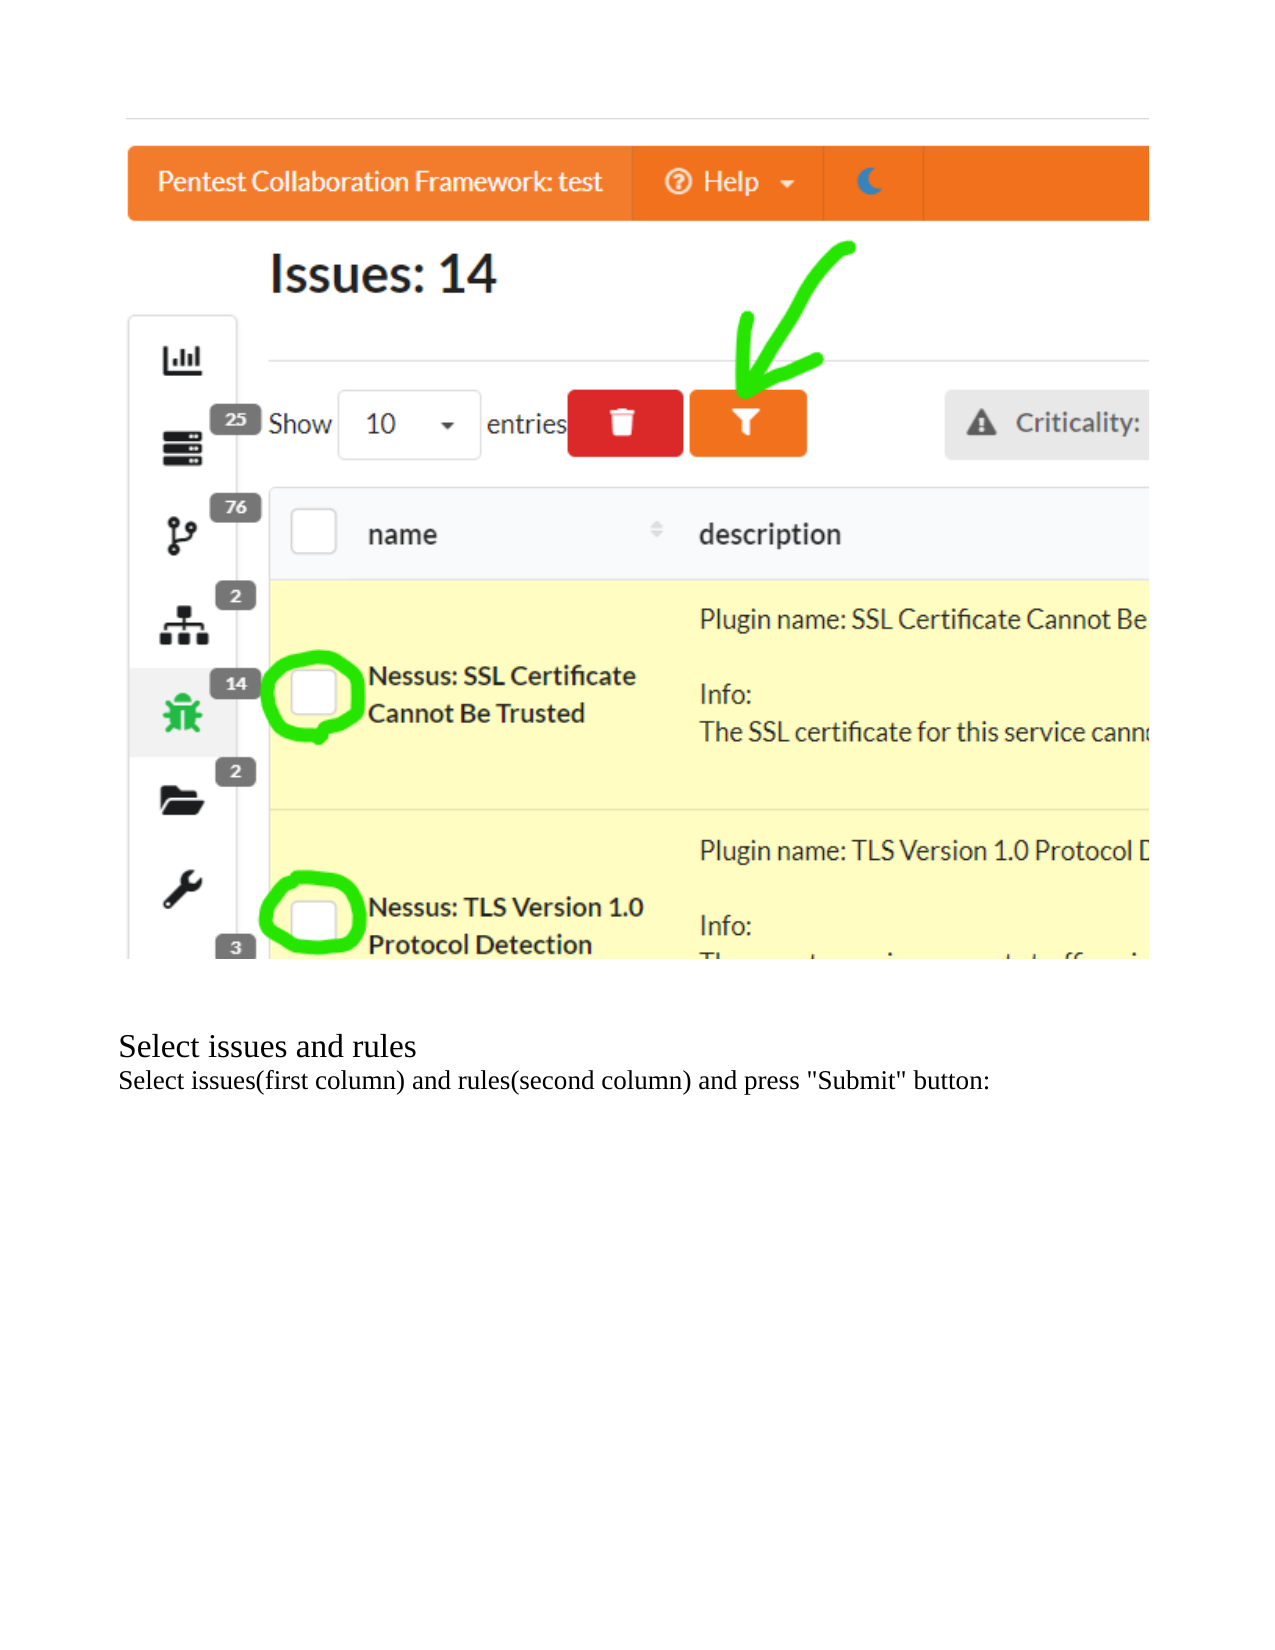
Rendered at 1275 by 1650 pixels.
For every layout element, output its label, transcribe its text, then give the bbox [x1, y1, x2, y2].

text Select issues and rules [118, 1026, 1157, 1064]
picture [125, 118, 1150, 959]
text Select issues(first column) and rules(second column) and press "Submit" button: [118, 1064, 1157, 1095]
